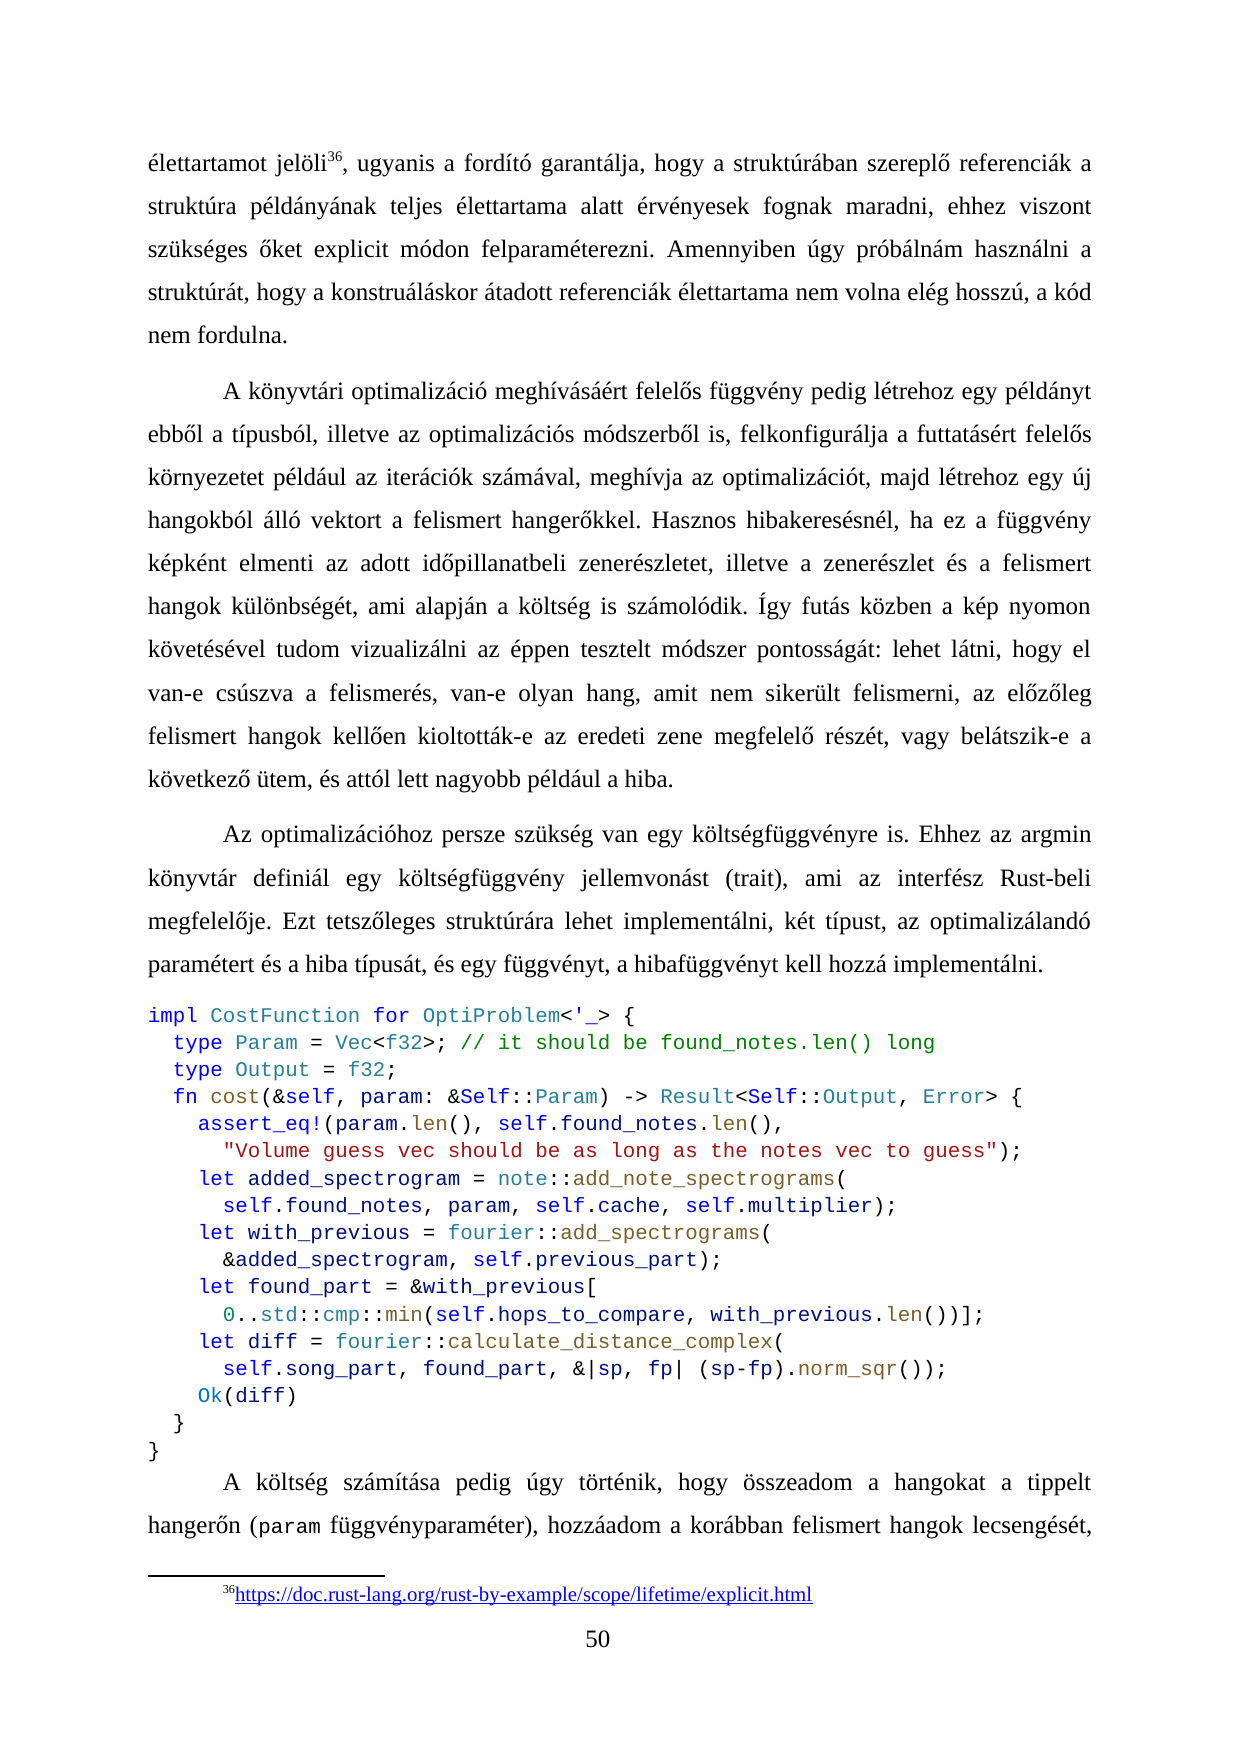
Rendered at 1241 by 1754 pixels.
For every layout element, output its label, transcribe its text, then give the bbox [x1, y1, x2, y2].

text &added_spectrogram, self.previous_part); [148, 1249, 1092, 1273]
text A könyvtári optimalizáció meghívásáért felelős függvény pedig létrehoz egy példányt ebből a típusból, illetve az optimalizációs módszerből is, felkonfigurálja a futtatásért felelős környezetet például az iterációk számával, meghívja az optimalizációt, majd létrehoz egy új hangokból álló vektort a felismert hangerőkkel. Hasznos hibakeresésnél, ha ez a függvény képként elmenti az adott időpillanatbeli zenerészletet, illetve a zenerészlet és a felismert hangok különbségét, ami alapján a költség is számolódik. Így futás közben a kép nyomon követésével tudom vizualizálni az éppen tesztelt módszer pontosságát: lehet látni, hogy el van-e csúszva a felismerés, van-e olyan hang, amit nem sikerült felismerni, az előzőleg felismert hangok kellően kioltották-e az eredeti zene megfelelő részét, vagy belátszik-e a következő ütem, és attól lett nagyobb például a hiba. [148, 376, 1092, 793]
text 0..std::cmp::min(self.hops_to_compare, with_previous.len())]; [148, 1304, 1092, 1327]
text https://doc.rust-lang.org/rust-by-example/scope/lifetime/explicit.html [148, 1582, 1092, 1606]
text A költség számítása pedig úgy történik, hogy összeadom a hangokat a tippelt hangerőn (param függvényparaméter), hozzáadom a korábban felismert hangok lecsengését, [148, 1467, 1092, 1539]
text self.found_notes, param, self.cache, self.multiplier); [148, 1195, 1092, 1218]
text élettartamot jelöli, ugyanis a fordító garantálja, hogy a struktúrában szereplő referenciák a struktúra példányának teljes élettartama alatt érvényesek fognak maradni, ehhez viszont szükséges őket explicit módon felparaméterezni. Amennyiben úgy próbálnám használni a struktúrát, hogy a konstruáláskor átadott referenciák élettartama nem volna elég hosszú, a kód nem fordulna. [148, 148, 1092, 349]
text fn cost(&self, param: &Self::Param) -> Result<Self::Output, Error> { [148, 1086, 1092, 1110]
text self.song_part, found_part, &|sp, fp| (sp-fp).norm_sqr()); [148, 1358, 1092, 1382]
text Ok(diff) [148, 1385, 1092, 1409]
text let found_part = &with_previous[ [148, 1276, 1092, 1300]
text "Volume guess vec should be as long as the notes vec to guess"); [148, 1141, 1092, 1164]
text Az optimalizációhoz persze szükség van egy költségfüggvényre is. Ehhez az argmin könyvtár definiál egy költségfüggvény jellemvonást (trait), ami az interfész Rust-beli megfelelője. Ezt tetszőleges struktúrára lehet implementálni, két típust, az optimalizálandó paramétert és a hiba típusát, és egy függvényt, a hibafüggvényt kell hozzá implementálni. [148, 819, 1092, 978]
text type Output = f32; [148, 1059, 1092, 1083]
text impl CostFunction for OptiProblem<'_> { [148, 1004, 1092, 1028]
text let diff = fourier::calculate_distance_complex( [148, 1331, 1092, 1354]
text } [148, 1412, 1092, 1436]
text } [148, 1439, 1092, 1463]
text let with_previous = fourier::add_spectrograms( [148, 1222, 1092, 1246]
text let added_spectrogram = note::add_note_spectrograms( [148, 1168, 1092, 1191]
text type Param = Vec<f32>; // it should be found_notes.len() long [148, 1032, 1092, 1055]
text assert_eq!(param.len(), self.found_notes.len(), [148, 1113, 1092, 1137]
